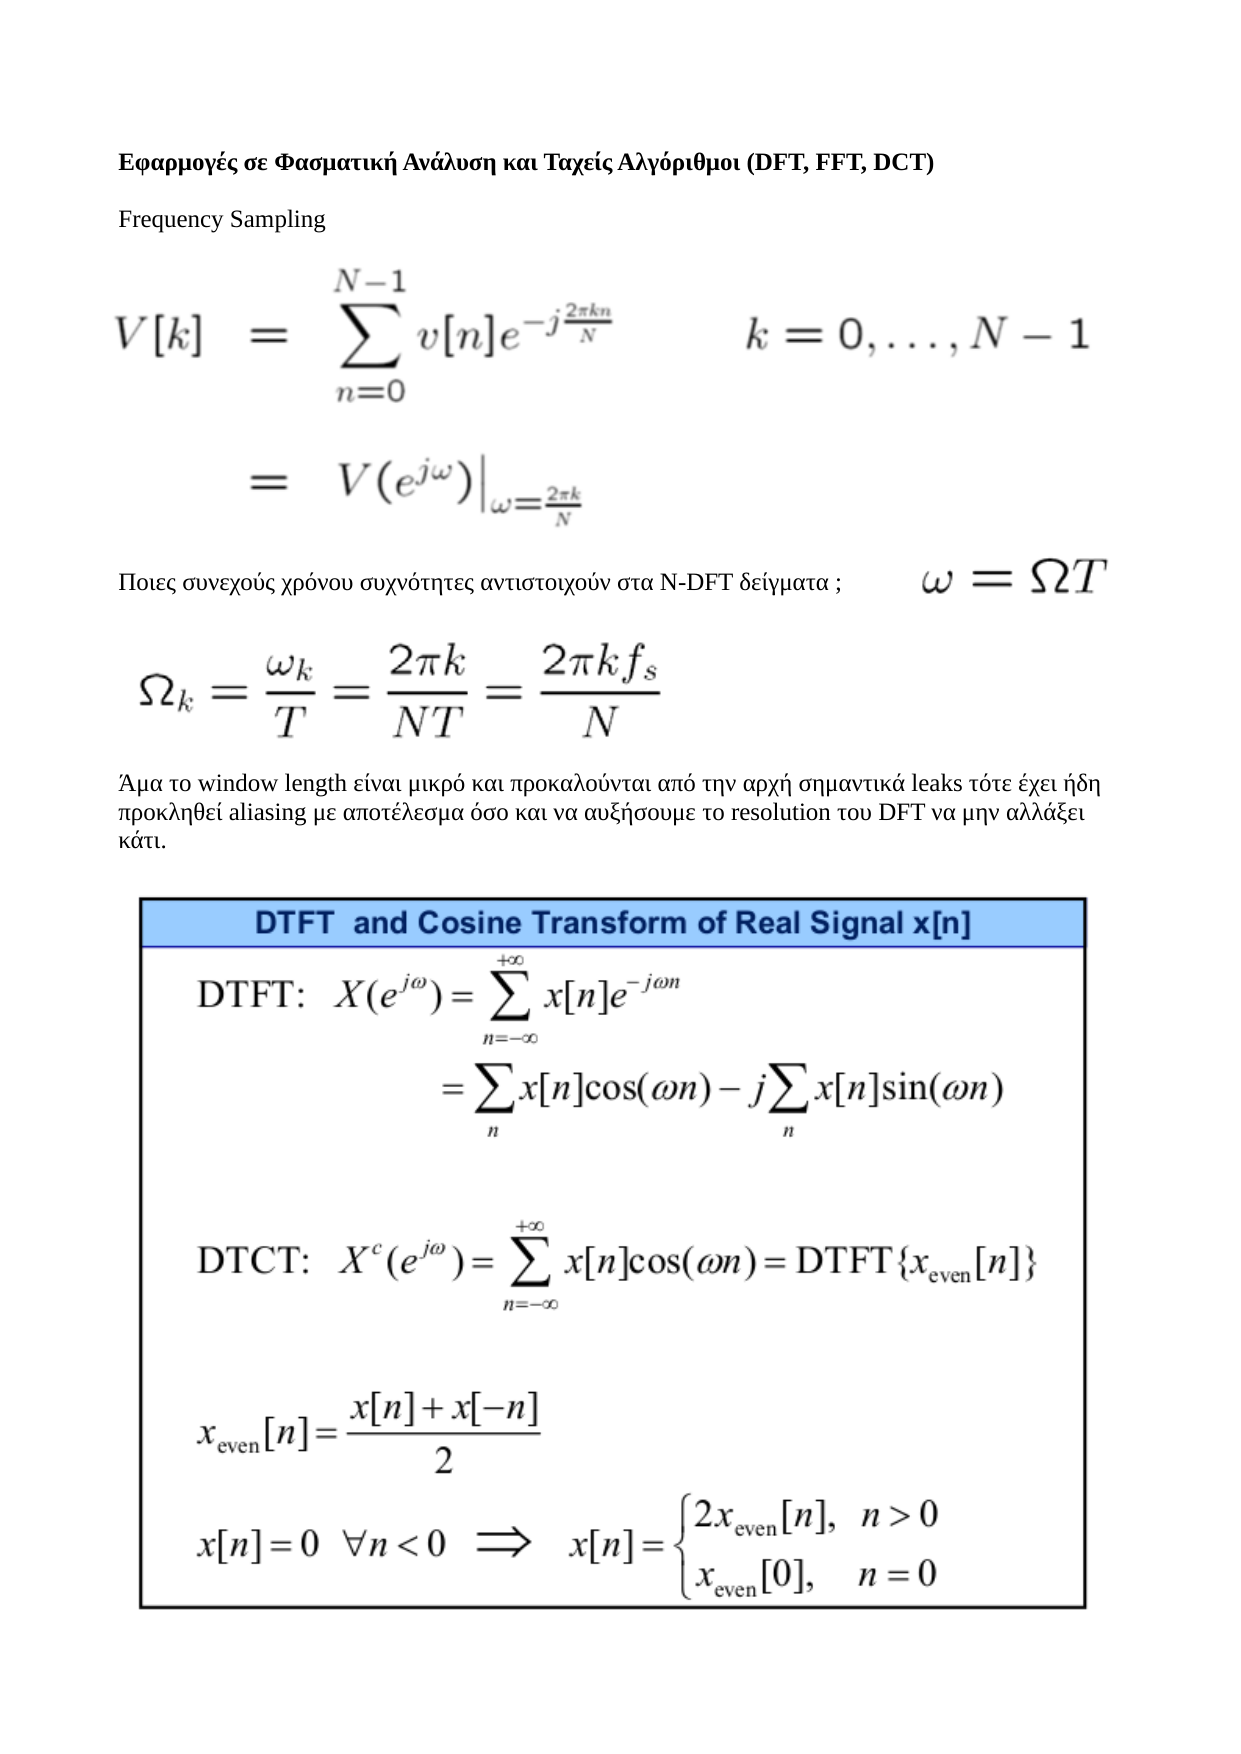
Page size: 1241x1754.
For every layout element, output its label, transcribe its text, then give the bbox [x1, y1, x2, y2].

text Frequency Sampling [118, 204, 1122, 233]
text Εφαρμογές σε Φασματική Ανάλυση και Ταχείς Αλγόριθμοι (DFT, FFT, DCT) [118, 147, 1122, 176]
picture [97, 265, 1102, 538]
picture [918, 546, 1113, 616]
picture [121, 635, 667, 751]
picture [119, 882, 1121, 1622]
text Άμα το window length είναι μικρό και προκαλούνται από την αρχή σημαντικά leaks τότε έχει ήδη προκληθεί aliasing με αποτέλεσμα όσο και να αυξήσουμε το resolution του DFT να μην αλλάξει κάτι. [118, 768, 1122, 854]
text Ποιες συνεχούς χρόνου συχνότητες αντιστοιχούν στα Ν-DFT δείγματα ; [118, 567, 918, 595]
